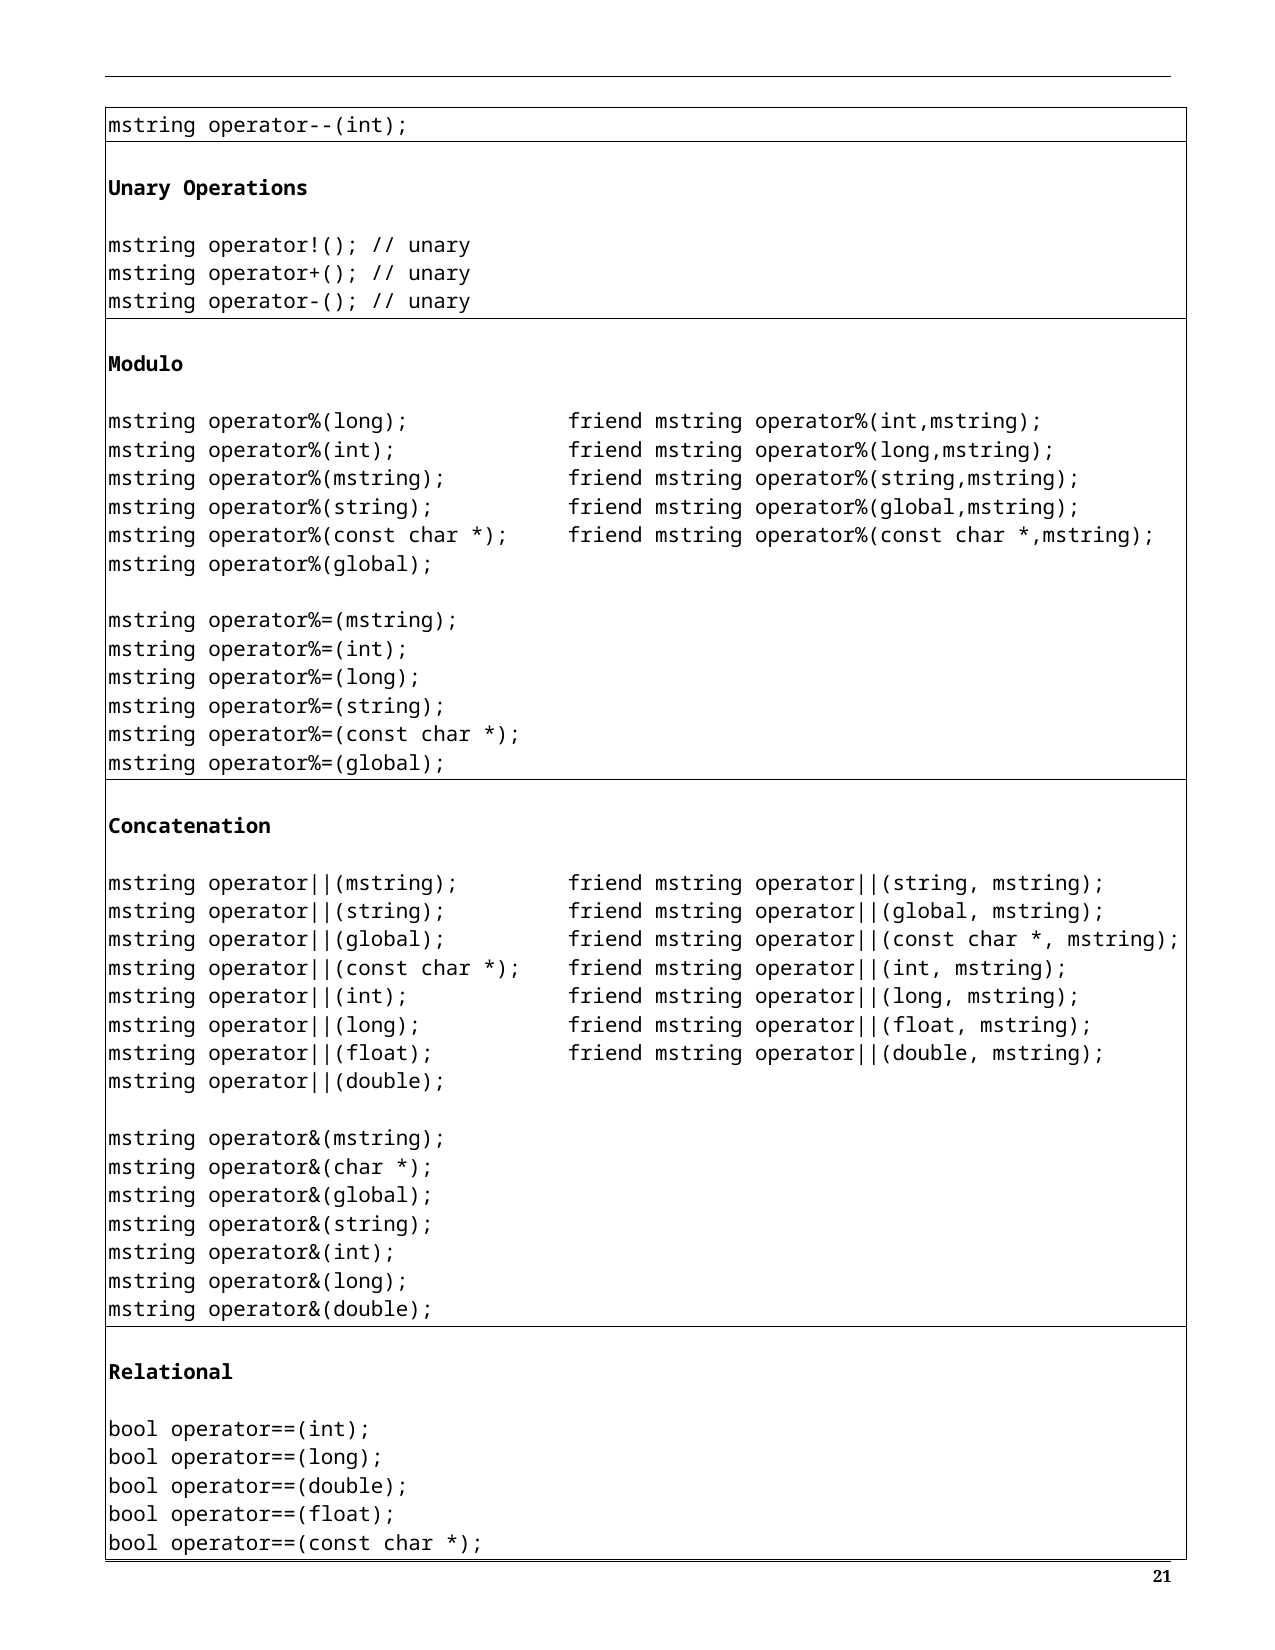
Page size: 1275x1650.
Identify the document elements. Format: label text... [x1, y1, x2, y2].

table_cell Relational bool operator==(int); bool operator==(long); bool operator==(double); bool operator==(float); bool operator==(const char *); [106, 1327, 564, 1559]
table_cell friend mstring operator%(int,mstring); friend mstring operator%(long,mstring); friend mstring operator%(string,mstring); friend mstring operator%(global,mstring); friend mstring operator%(const char *,mstring); [564, 319, 1186, 779]
table_cell friend mstring operator||(string, mstring); friend mstring operator||(global, mstring); friend mstring operator||(const char *, mstring); friend mstring operator||(int, mstring); friend mstring operator||(long, mstring); friend mstring operator||(float, mstring); friend mstring operator||(double, mstring); [564, 780, 1186, 1326]
table_cell [564, 142, 1186, 318]
table_cell mstring operator--(int); [106, 108, 564, 141]
table_cell Unary Operations mstring operator!(); // unary mstring operator+(); // unary mstring operator-(); // unary [106, 142, 564, 318]
table_cell Modulo mstring operator%(long); mstring operator%(int); mstring operator%(mstring); mstring operator%(string); mstring operator%(const char *); mstring operator%(global); mstring operator%=(mstring); mstring operator%=(int); mstring operator%=(long); mstring operator%=(string); mstring operator%=(const char *); mstring operator%=(global); [106, 319, 564, 779]
table_cell Concatenation mstring operator||(mstring); mstring operator||(string); mstring operator||(global); mstring operator||(const char *); mstring operator||(int); mstring operator||(long); mstring operator||(float); mstring operator||(double); mstring operator&(mstring); mstring operator&(char *); mstring operator&(global); mstring operator&(string); mstring operator&(int); mstring operator&(long); mstring operator&(double); [106, 780, 564, 1326]
table_cell [564, 1327, 1186, 1559]
table_cell [564, 108, 1186, 141]
